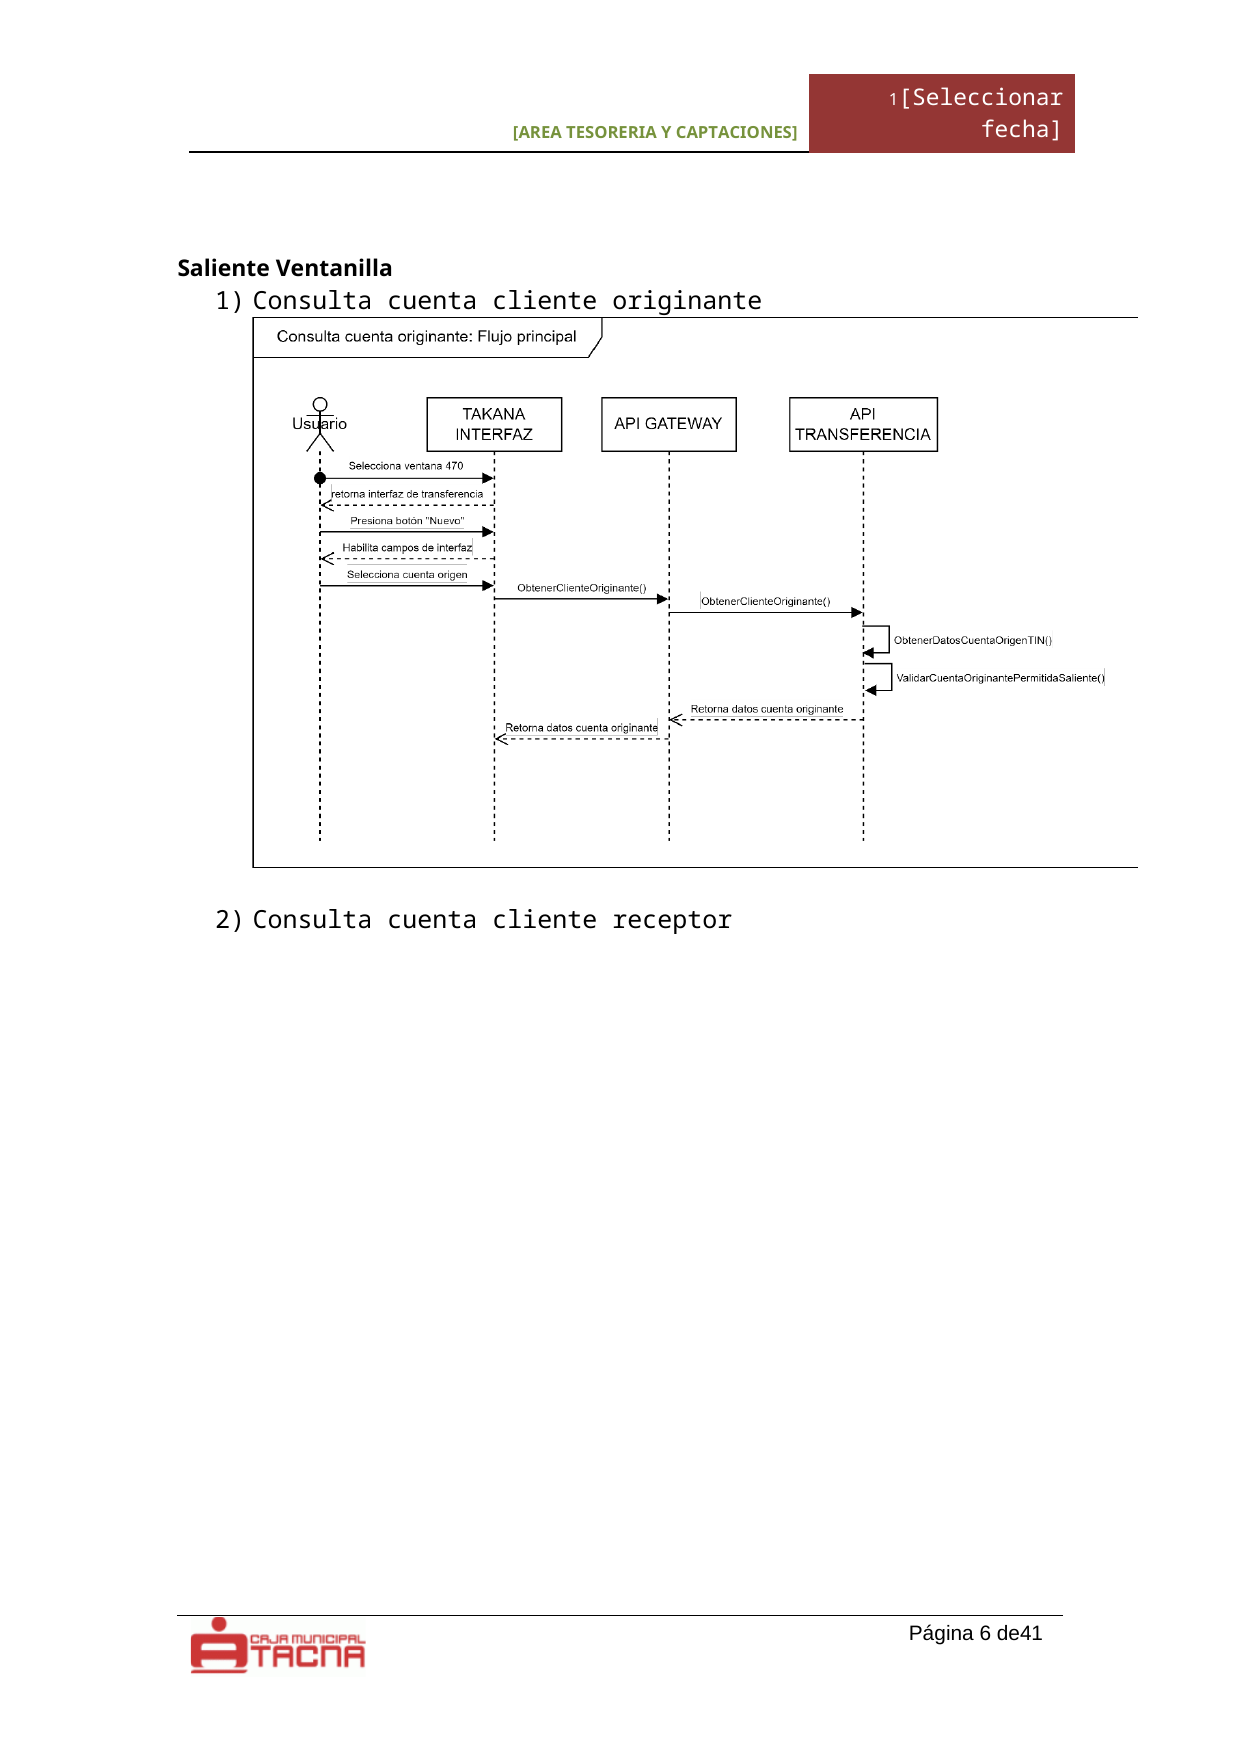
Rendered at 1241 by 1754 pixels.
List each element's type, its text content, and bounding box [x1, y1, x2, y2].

list Consulta cuenta cliente receptor [215, 902, 1063, 936]
list Consulta cuenta cliente originante [215, 283, 1063, 317]
subtitle Saliente Ventanilla [177, 252, 1063, 283]
